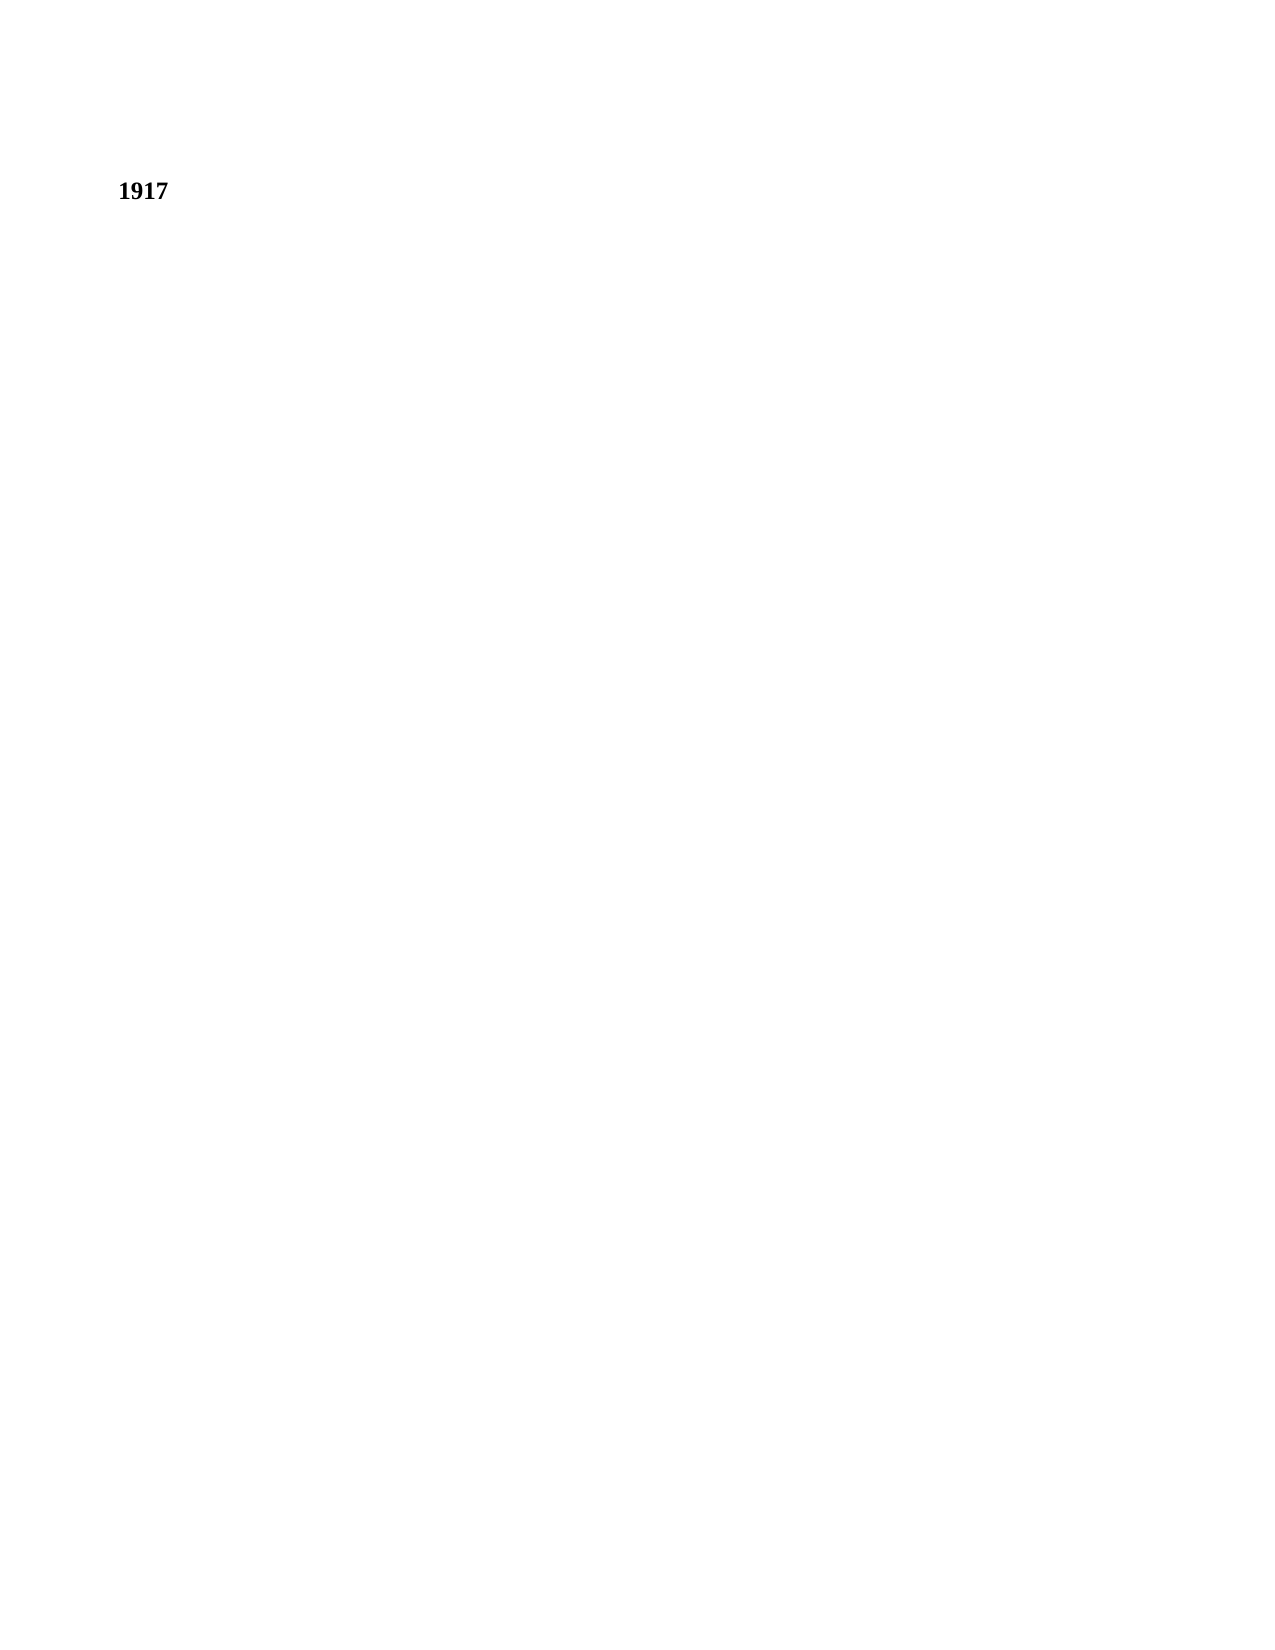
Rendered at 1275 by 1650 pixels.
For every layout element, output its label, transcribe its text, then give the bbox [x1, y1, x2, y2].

text 1917 [118, 176, 1157, 205]
